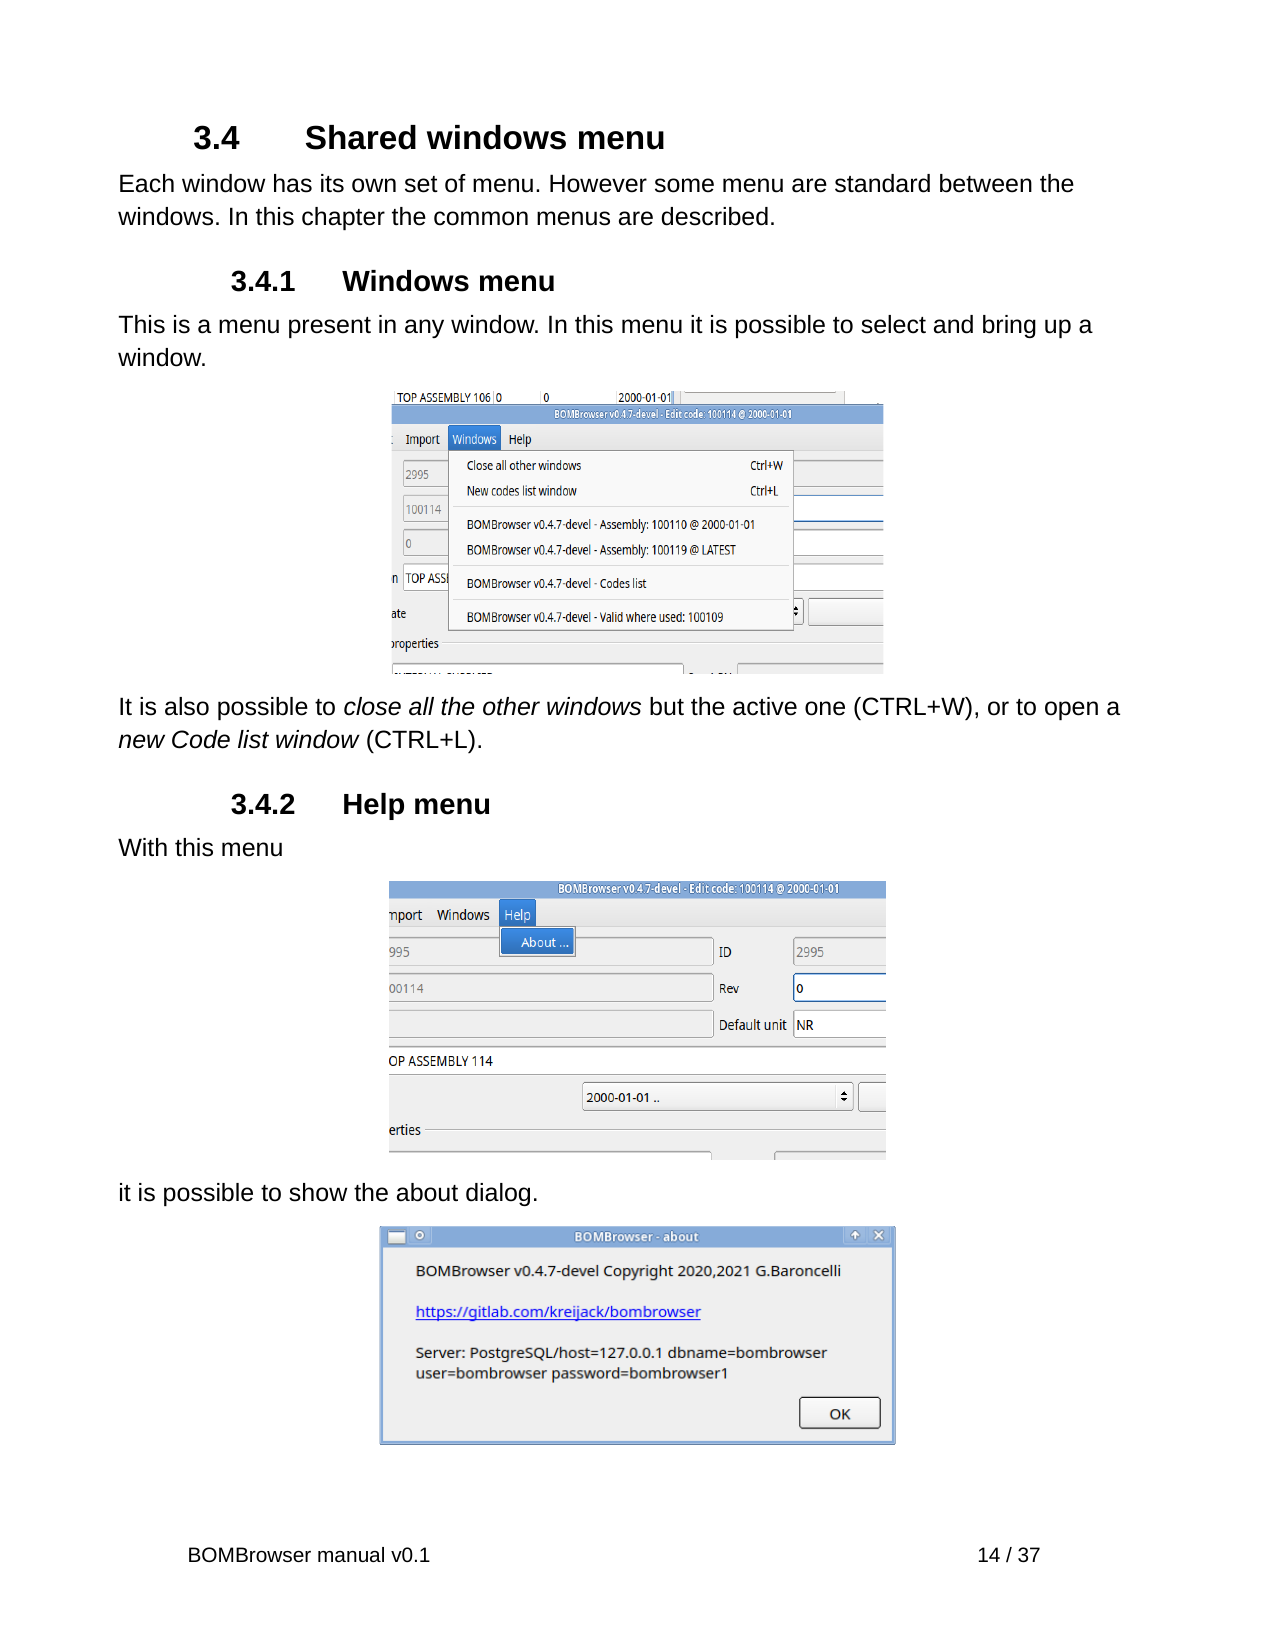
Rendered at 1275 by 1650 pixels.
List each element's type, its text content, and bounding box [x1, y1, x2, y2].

subtitle Shared windows menu [193, 118, 1157, 157]
subtitle Help menu [231, 787, 1157, 821]
text It is also possible to close all the other windows but the active one (CTRL+W), or to open a new Code list window (CTRL+L). [118, 692, 1157, 754]
picture [391, 391, 474, 674]
text Each window has its own set of menu. However some menu are standard between the windows. In this chapter the common menus are described. [118, 169, 1157, 231]
text it is possible to show the about dialog. [118, 1178, 1157, 1207]
subtitle Windows menu [231, 264, 1157, 298]
text This is a menu present in any window. In this menu it is possible to select and bring up a window. [118, 310, 1157, 372]
picture [389, 881, 475, 1160]
picture [379, 1226, 896, 1445]
text With this menu [118, 833, 1157, 862]
